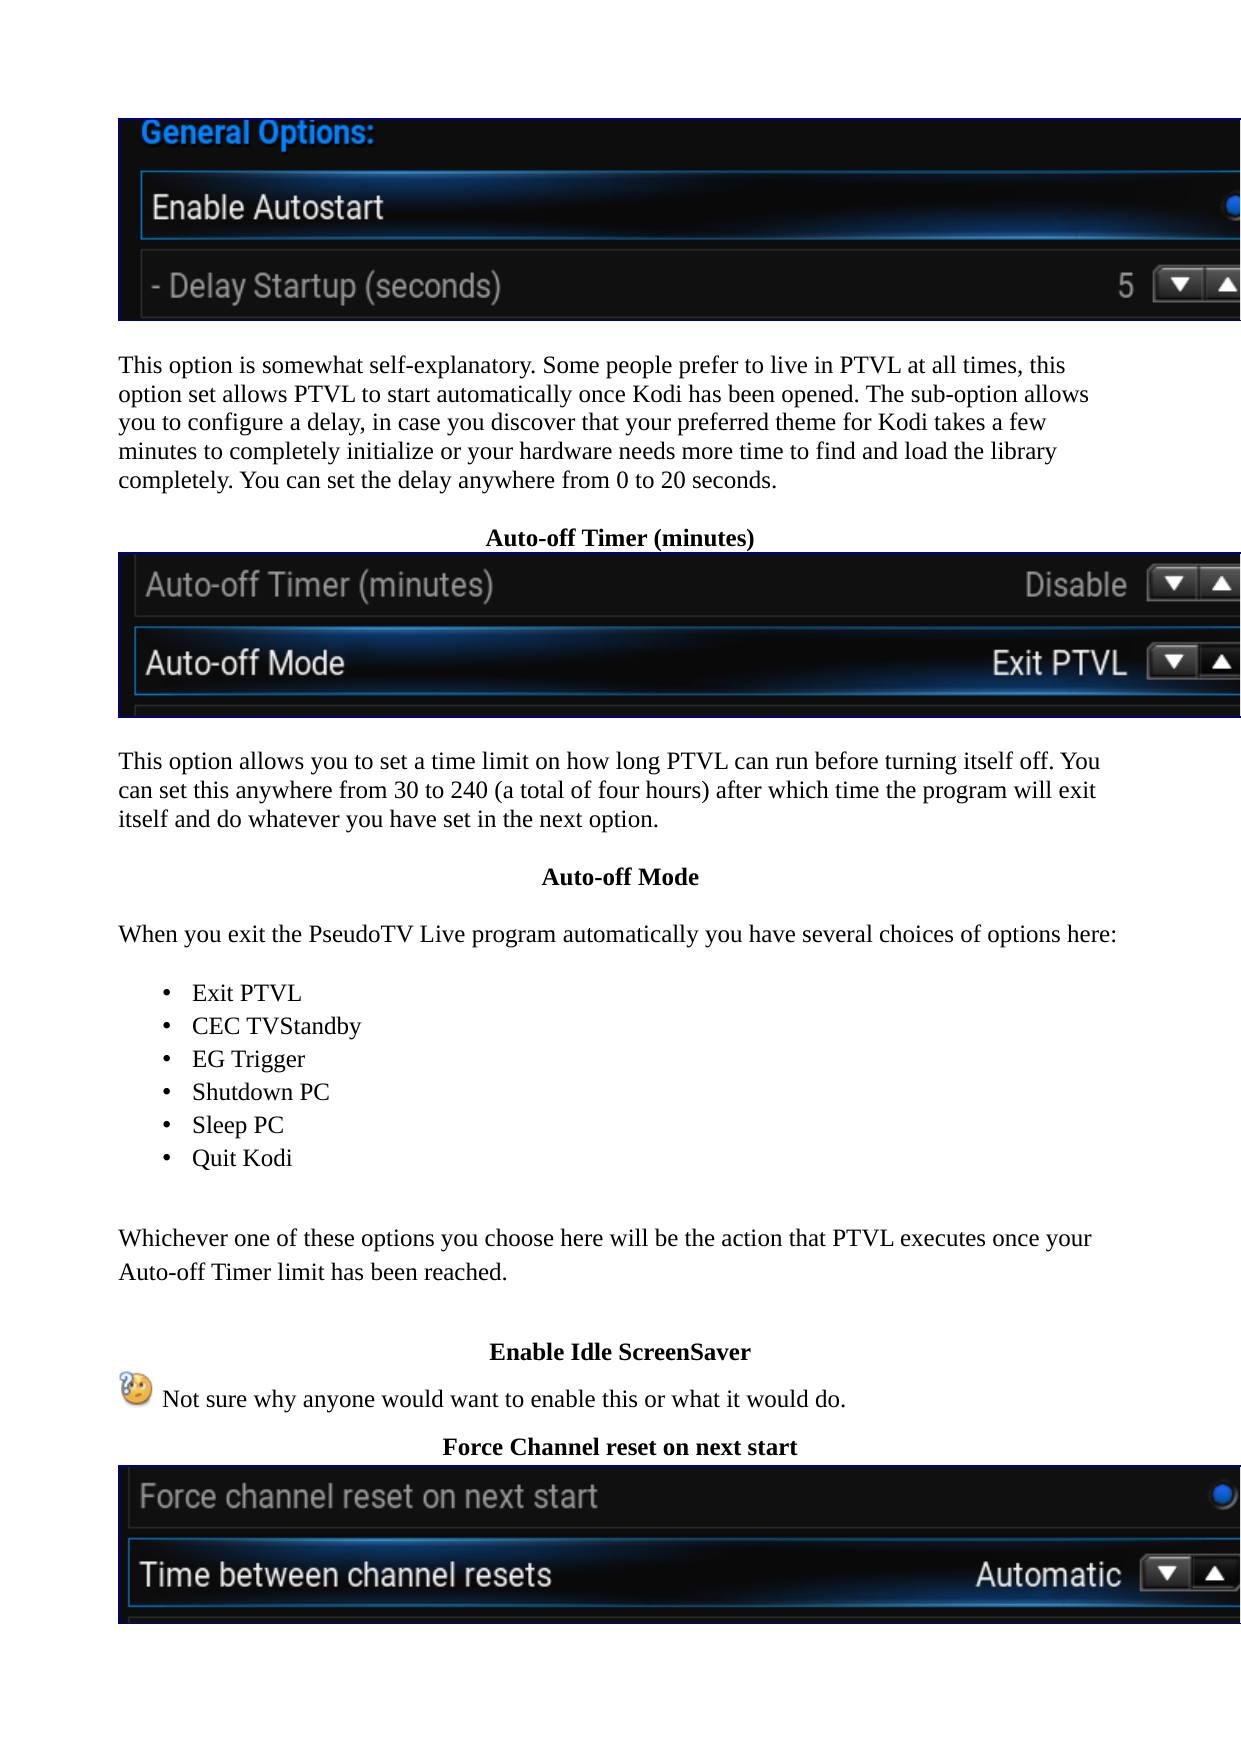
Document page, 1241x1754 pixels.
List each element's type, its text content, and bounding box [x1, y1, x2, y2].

picture [120, 120, 1241, 320]
list Shutdown PC [162, 1077, 1122, 1106]
text Auto-off Timer (minutes) [118, 523, 1122, 552]
list Sleep PC [162, 1110, 1122, 1139]
text Not sure why anyone would want to enable this or what it would do. [118, 1370, 1122, 1413]
picture [120, 1467, 1241, 1623]
text This option is somewhat self-explanatory. Some people prefer to live in PTVL at all times, this option set allows PTVL to start automatically once Kodi has been opened. The sub-option allows you to configure a delay, in case you discover that your preferred theme for Kodi takes a few minutes to completely initialize or your hardware needs more time to find and load the library completely. You can set the delay anywhere from 0 to 20 seconds. [118, 321, 1122, 494]
picture [118, 1370, 156, 1408]
text When you exit the PseudoTV Live program automatically you have several choices of options here: [118, 891, 1122, 948]
list EG Trigger [162, 1044, 1122, 1073]
list Quit Kodi [162, 1143, 1122, 1172]
picture [120, 554, 1241, 716]
text Force Channel reset on next start [118, 1432, 1122, 1465]
text Whichever one of these options you choose here will be the action that PTVL executes once your Auto-off Timer limit has been reached. [118, 1191, 1122, 1318]
list Exit PTVL [162, 978, 1122, 1007]
text This option allows you to set a time limit on how long PTVL can run before turning itself off. You can set this anywhere from 30 to 240 (a total of four hours) after which time the program will exit itself and do whatever you have set in the next option. [118, 718, 1122, 833]
text Enable Idle ScreenSaver [118, 1337, 1122, 1366]
list CEC TVStandby [162, 1011, 1122, 1039]
text Auto-off Mode [118, 862, 1122, 891]
